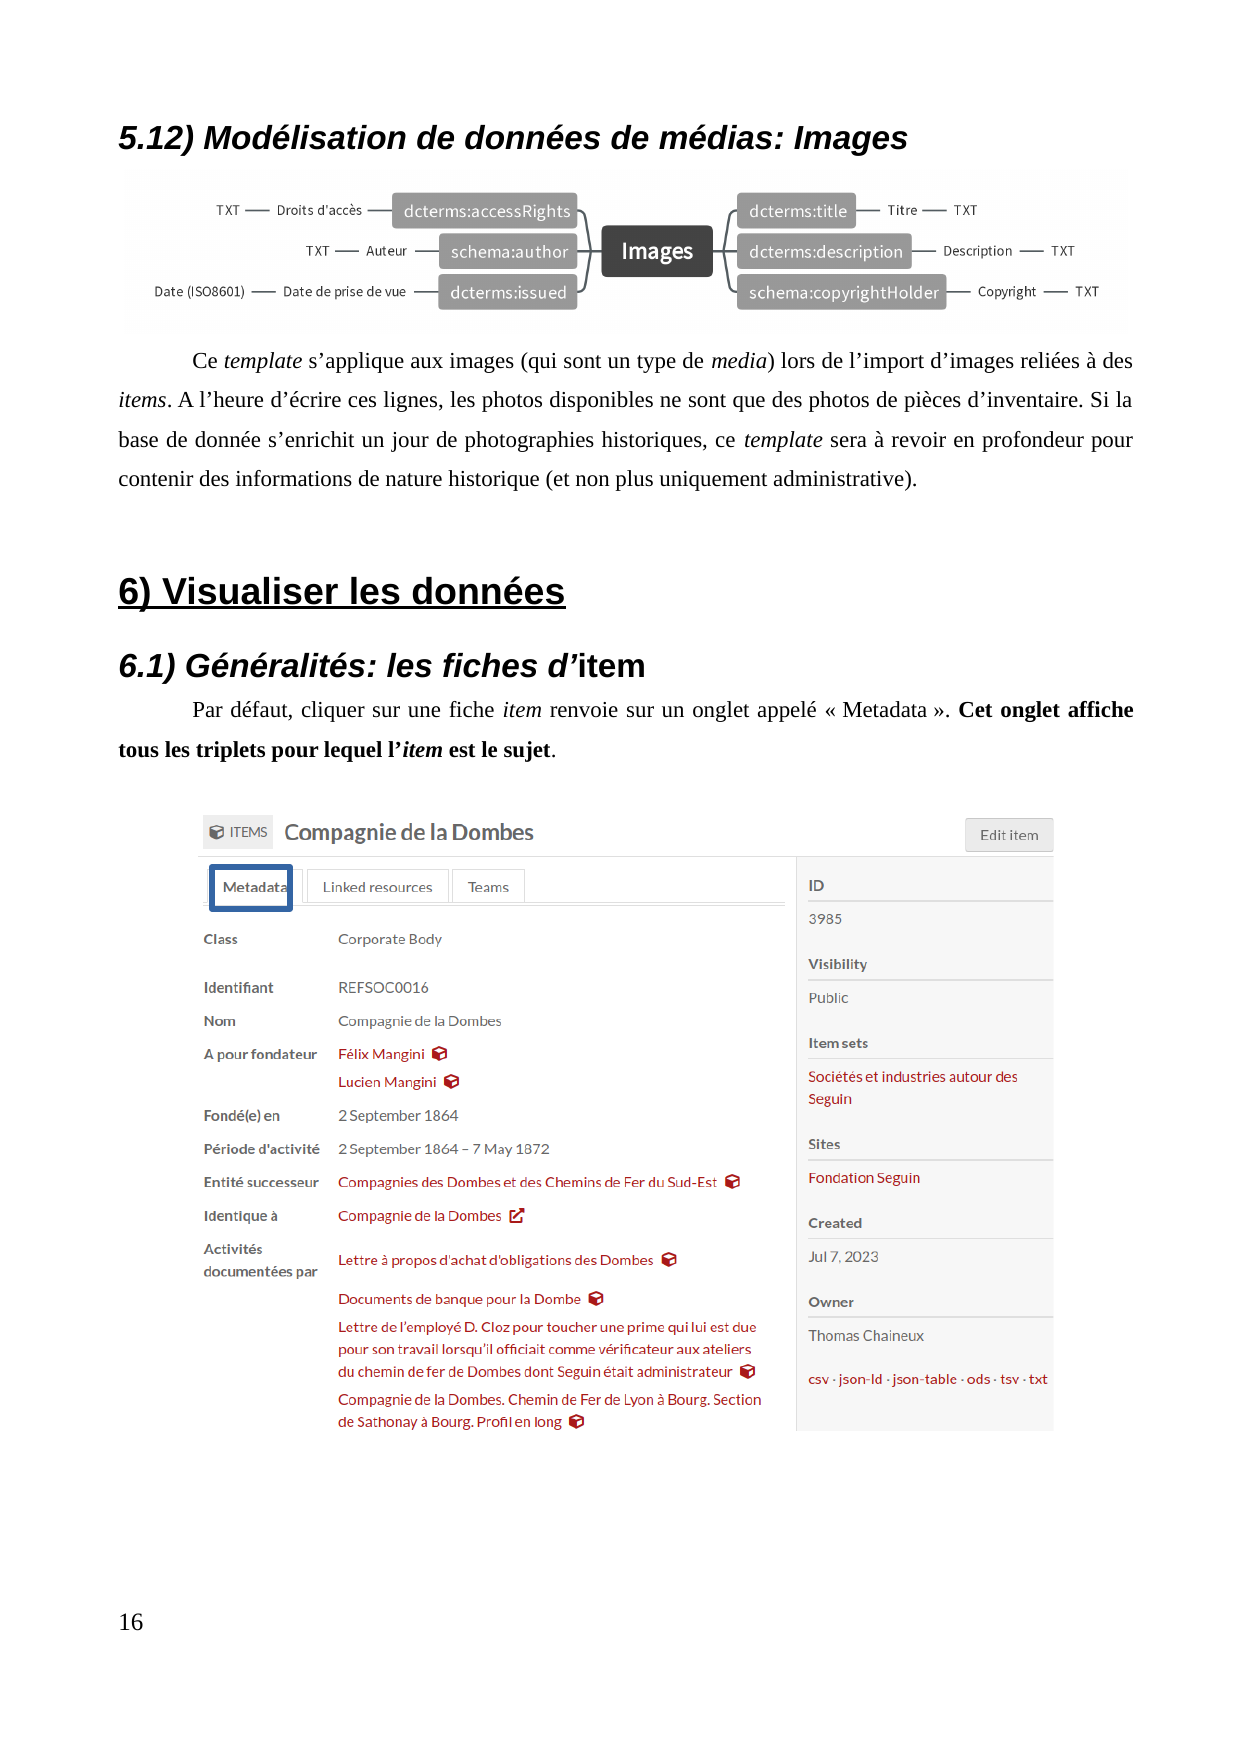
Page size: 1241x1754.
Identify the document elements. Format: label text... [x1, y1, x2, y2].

text Ce template s’applique aux images (qui sont un type de media) lors de l’import d’images reliées à des items. A l’heure d’écrire ces lignes, les photos disponibles ne sont que des photos de pièces d’inventaire. Si la base de donnée s’enrichit un jour de photographies historiques, ce template sera à revoir en profondeur pour contenir des informations de nature historique (et non plus uniquement administrative). [118, 169, 1134, 492]
subtitle 5.12) Modélisation de données de médias: Images [118, 118, 1134, 157]
text Par défaut, cliquer sur une fiche item renvoie sur un onglet appelé « Metadata ». Cet onglet affiche tous les triplets pour lequel l’item est le sujet. [118, 697, 1134, 762]
subtitle 6.1) Généralités: les fiches d’item [118, 646, 1134, 684]
picture [198, 815, 1054, 1431]
picture [123, 169, 1128, 334]
subtitle 6) Visualiser les données [118, 569, 1134, 612]
